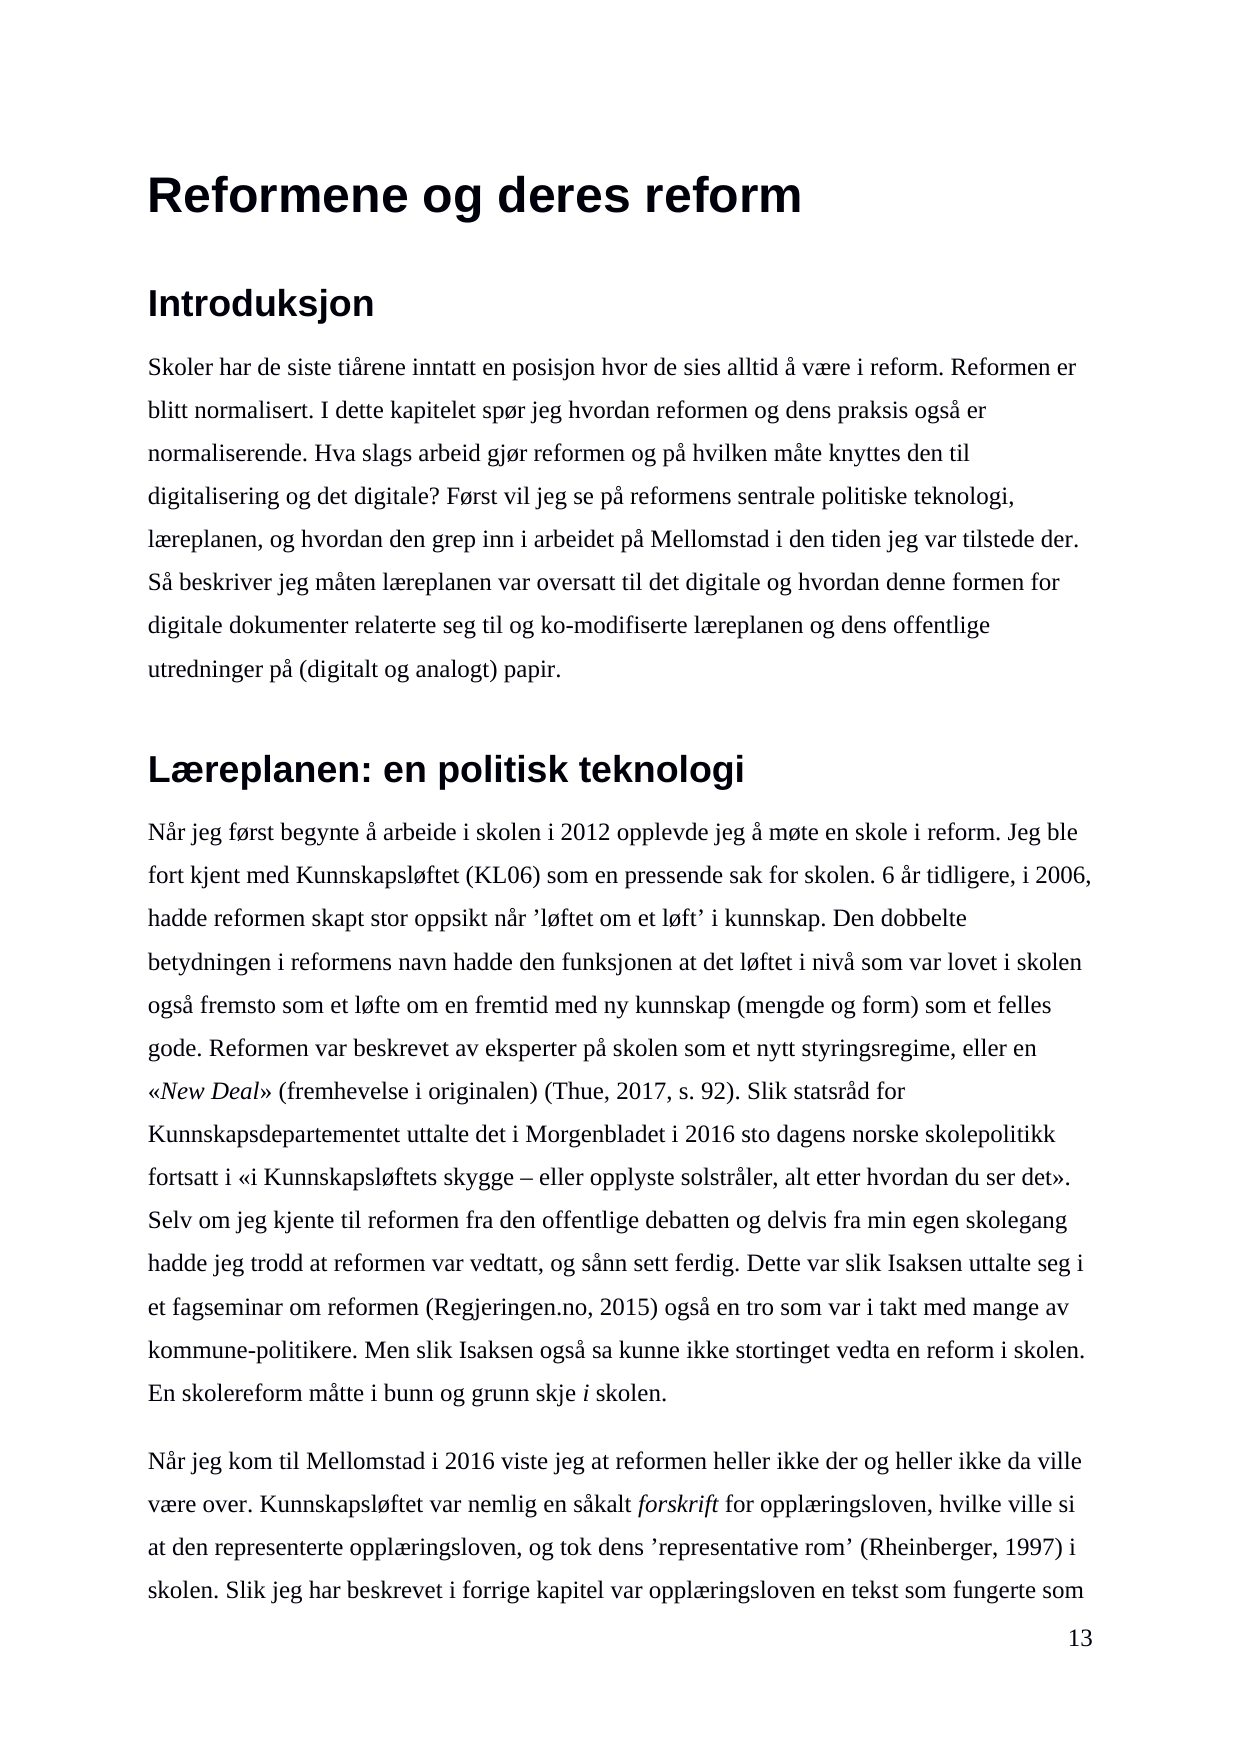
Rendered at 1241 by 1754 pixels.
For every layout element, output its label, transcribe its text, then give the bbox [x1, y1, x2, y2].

text Når jeg først begynte å arbeide i skolen i 2012 opplevde jeg å møte en skole i reform. Jeg ble fort kjent med Kunnskapsløftet (KL06) som en pressende sak for skolen. 6 år tidligere, i 2006, hadde reformen skapt stor oppsikt når ’løftet om et løft’ i kunnskap. Den dobbelte betydningen i reformens navn hadde den funksjonen at det løftet i nivå som var lovet i skolen også fremsto som et løfte om en fremtid med ny kunnskap (mengde og form) som et felles gode. Reformen var beskrevet av eksperter på skolen som et nytt styringsregime, eller en «New Deal» (fremhevelse i originalen) (Thue, 2017, s. 92). Slik statsråd for Kunnskapsdepartementet uttalte det i Morgenbladet i 2016 sto dagens norske skolepolitikk fortsatt i «i Kunnskapsløftets skygge – eller opplyste solstråler, alt etter hvordan du ser det». Selv om jeg kjente til reformen fra den offentlige debatten og delvis fra min egen skolegang hadde jeg trodd at reformen var vedtatt, og sånn sett ferdig. Dette var slik Isaksen uttalte seg i et fagseminar om reformen (Regjeringen.no, 2015) også en tro som var i takt med mange av kommune-politikere. Men slik Isaksen også sa kunne ikke stortinget vedta en reform i skolen. En skolereform måtte i bunn og grunn skje i skolen. [148, 817, 1092, 1407]
subtitle Reformene og deres reform [148, 165, 1092, 223]
text Skoler har de siste tiårene inntatt en posisjon hvor de sies alltid å være i reform. Reformen er blitt normalisert. I dette kapitelet spør jeg hvordan reformen og dens praksis også er normaliserende. Hva slags arbeid gjør reformen og på hvilken måte knyttes den til digitalisering og det digitale? Først vil jeg se på reformens sentrale politiske teknologi, læreplanen, og hvordan den grep inn i arbeidet på Mellomstad i den tiden jeg var tilstede der. Så beskriver jeg måten læreplanen var oversatt til det digitale og hvordan denne formen for digitale dokumenter relaterte seg til og ko-modifiserte læreplanen og dens offentlige utredninger på (digitalt og analogt) papir. [148, 352, 1092, 682]
text Når jeg kom til Mellomstad i 2016 viste jeg at reformen heller ikke der og heller ikke da ville være over. Kunnskapsløftet var nemlig en såkalt forskrift for opplæringsloven, hvilke ville si at den representerte opplæringsloven, og tok dens ’representative rom’ (Rheinberger, 1997) i skolen. Slik jeg har beskrevet i forrige kapitel var opplæringsloven en tekst som fungerte som [148, 1446, 1092, 1604]
subtitle Introduksjon [148, 281, 1092, 324]
subtitle Læreplanen: en politisk teknologi [148, 747, 1092, 790]
